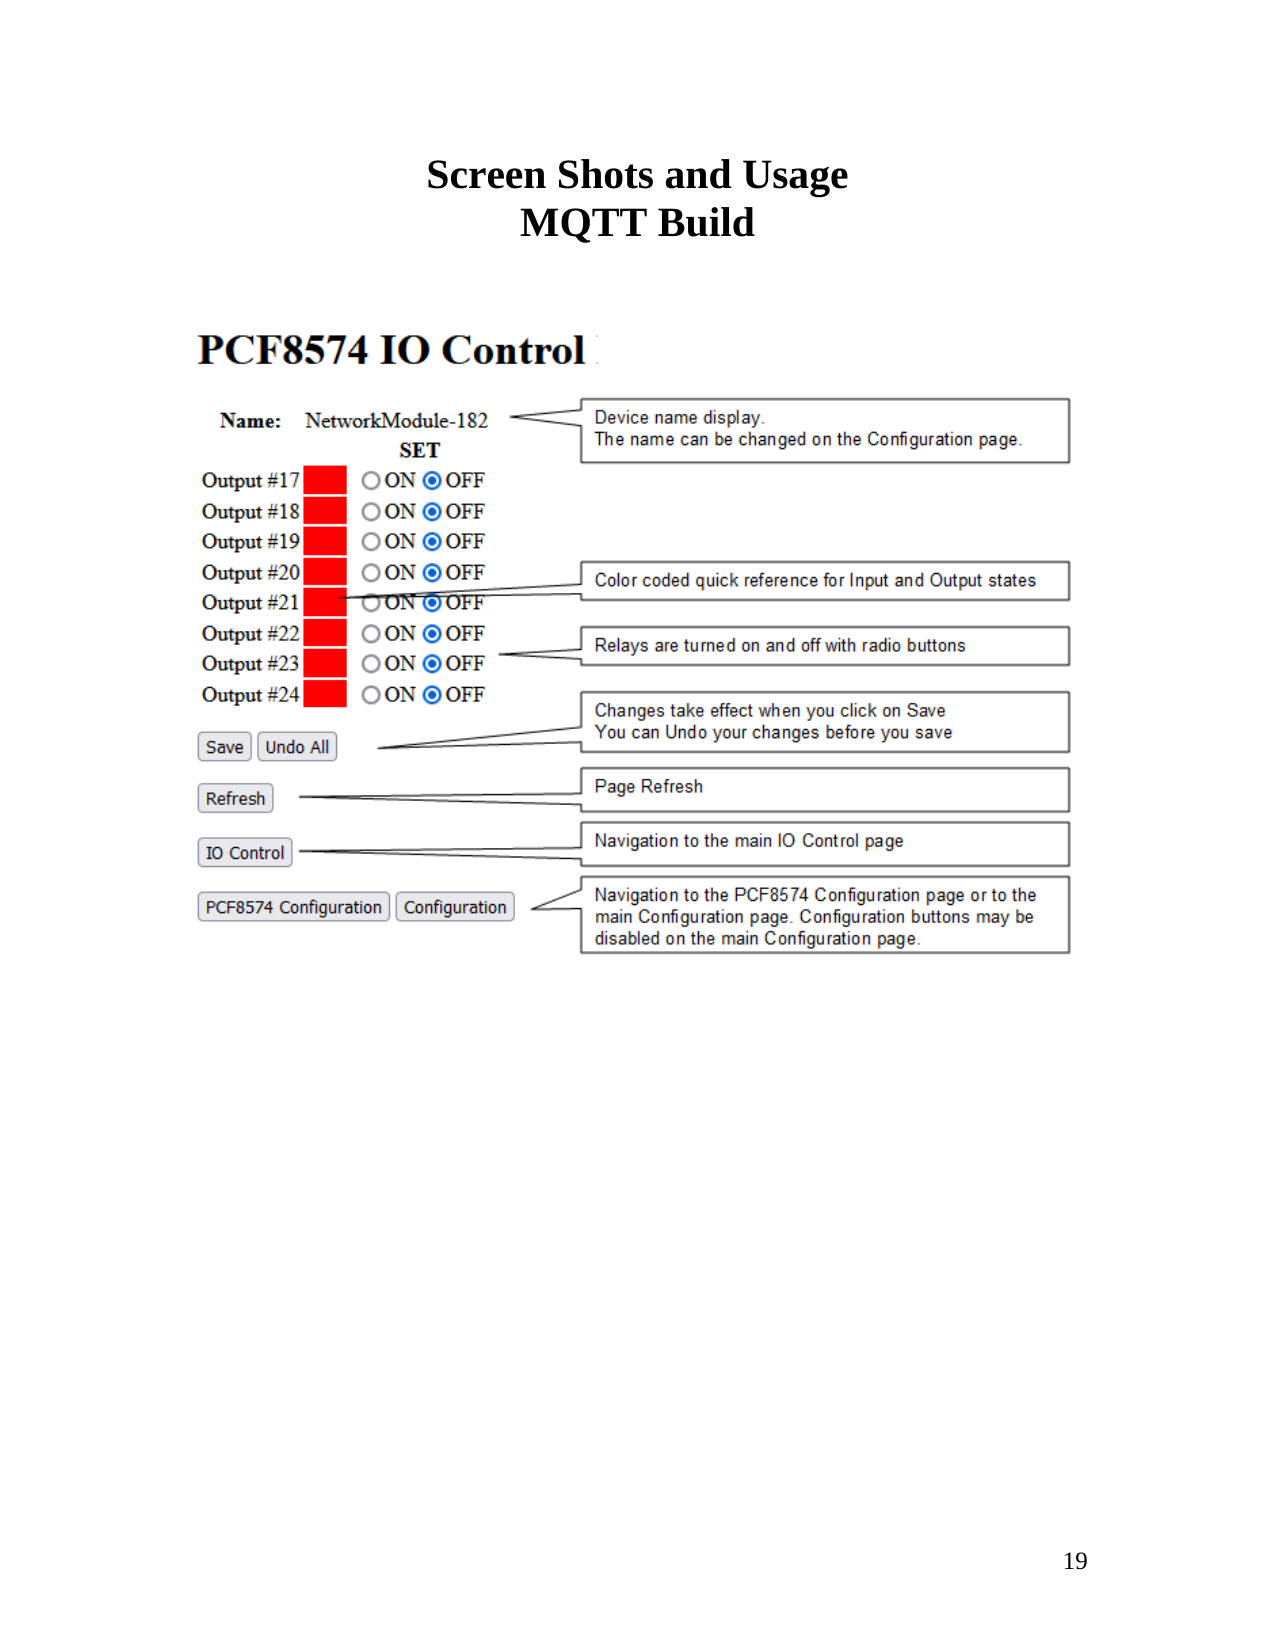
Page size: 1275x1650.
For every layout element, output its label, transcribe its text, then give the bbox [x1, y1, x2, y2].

picture [187, 322, 1087, 961]
text Screen Shots and Usage [187, 150, 1087, 198]
text MQTT Build [187, 198, 1087, 246]
